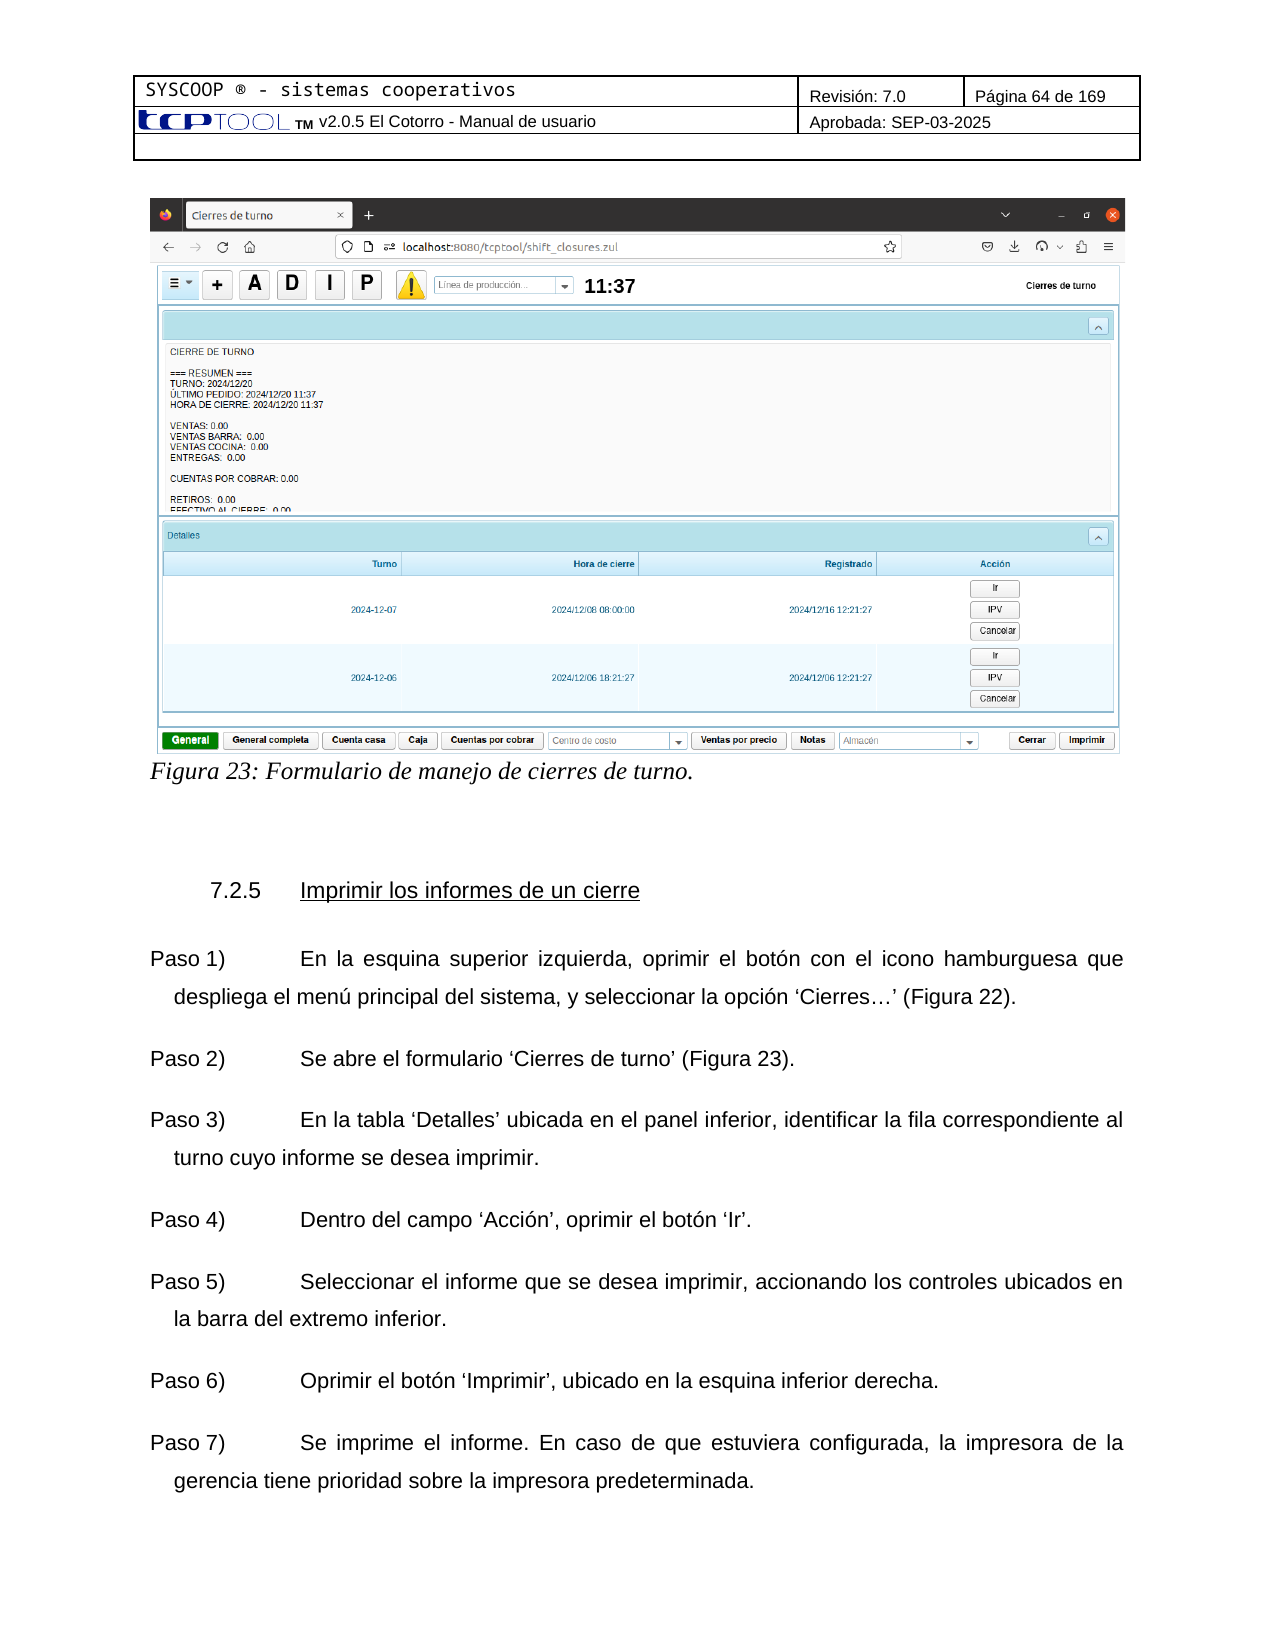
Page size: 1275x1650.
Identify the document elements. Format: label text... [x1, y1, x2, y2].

list Oprimir el botón ‘Imprimir’, ubicado en la esquina inferior derecha. [150, 1368, 1125, 1393]
list Se imprime el informe. En caso de que estuviera configurada, la impresora de la gerencia tiene prioridad sobre la impresora predeterminada. [150, 1430, 1125, 1493]
text Figura 23: Formulario de manejo de cierres de turno. [150, 757, 1125, 785]
picture [138, 110, 290, 130]
list Dentro del campo ‘Acción’, oprimir el botón ‘Ir’. [150, 1207, 1125, 1232]
subtitle Imprimir los informes de un cierre [210, 877, 1125, 904]
list Seleccionar el informe que se desea imprimir, accionando los controles ubicados en la barra del extremo inferior. [150, 1268, 1125, 1332]
picture [150, 198, 1125, 757]
list En la tabla ‘Detalles’ ubicada en el panel inferior, identificar la fila correspondiente al turno cuyo informe se desea imprimir. [150, 1107, 1125, 1170]
list En la esquina superior izquierda, oprimir el botón con el icono hamburguesa que despliega el menú principal del sistema, y seleccionar la opción ‘Cierres…’ (Figura 22). [150, 946, 1125, 1009]
list Se abre el formulario ‘Cierres de turno’ (Figura 23). [150, 1045, 1125, 1071]
